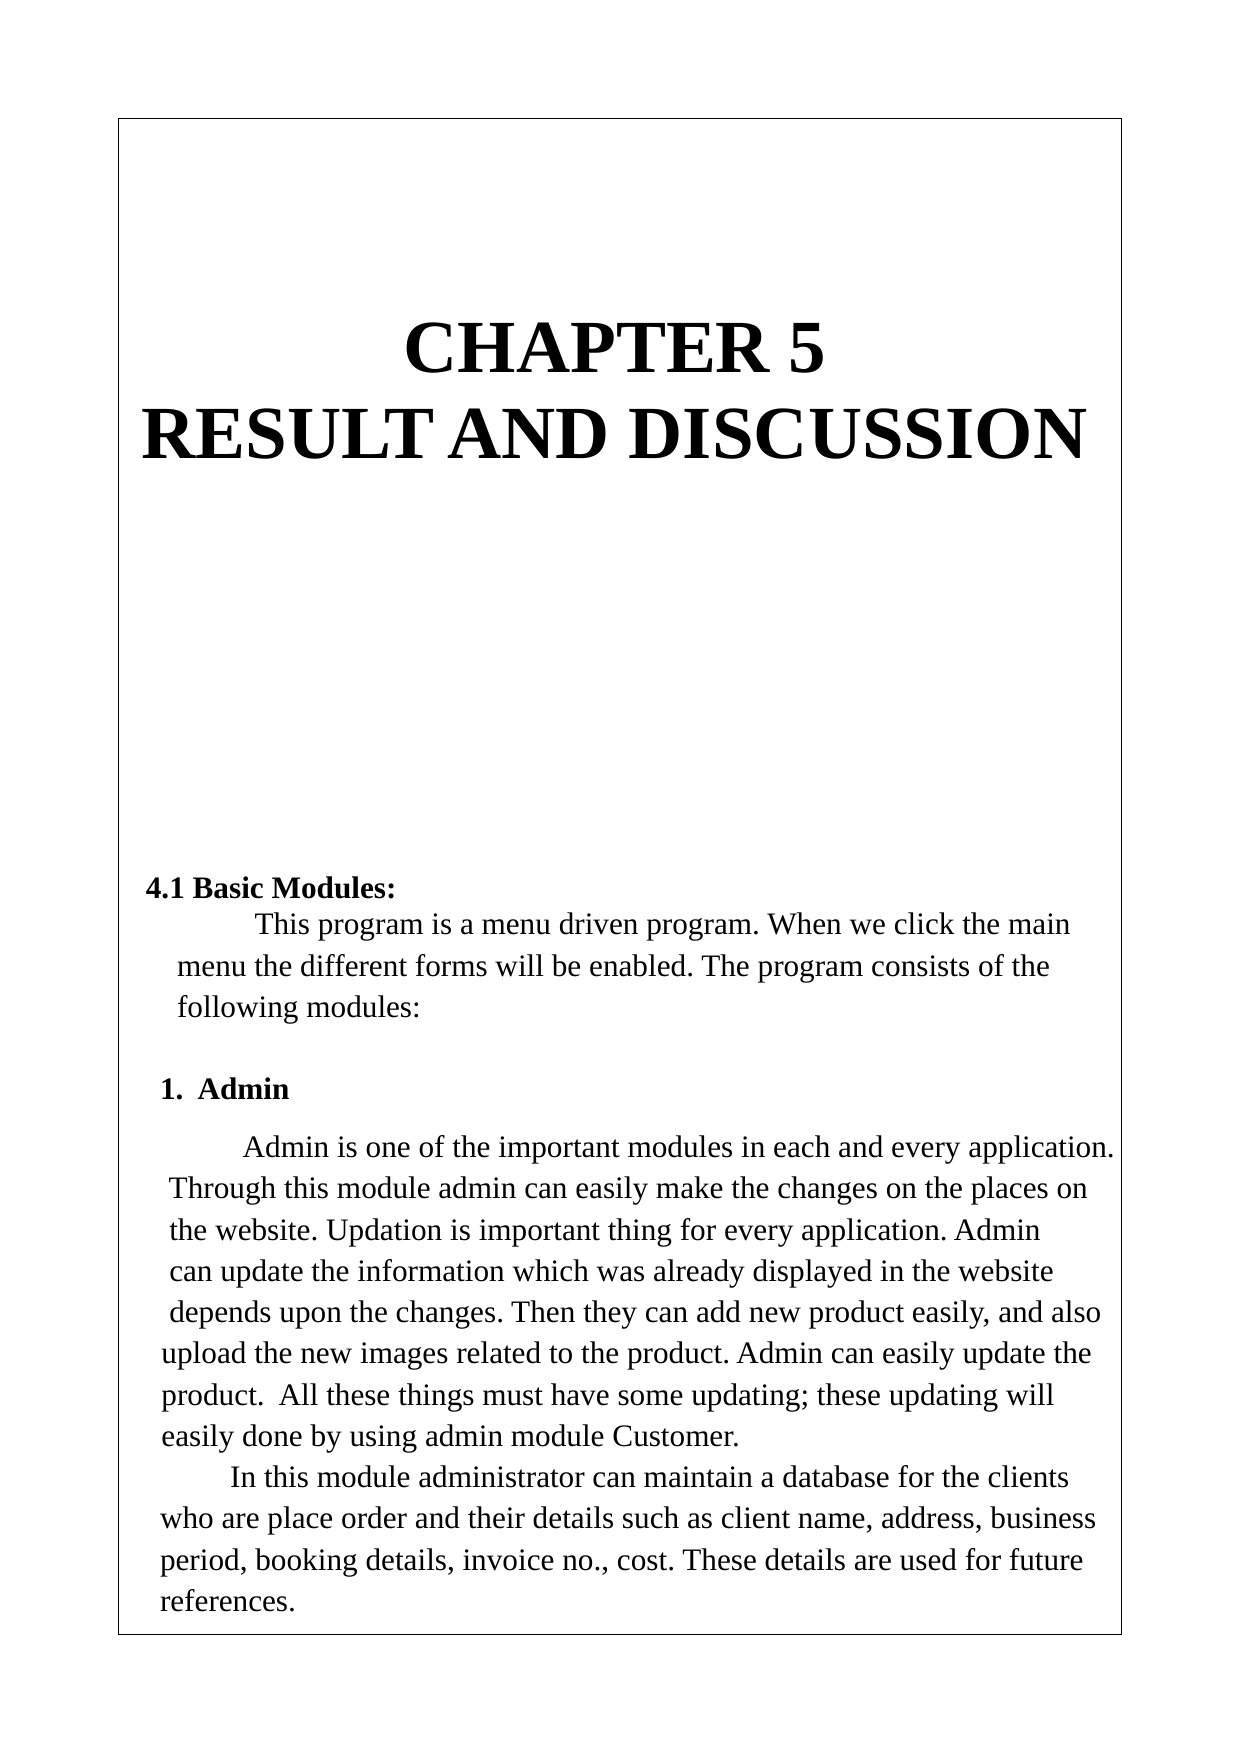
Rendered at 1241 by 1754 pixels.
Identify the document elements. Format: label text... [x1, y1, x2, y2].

text who are place order and their details such as client name, address, business [122, 1500, 1118, 1536]
text easily done by using admin module Customer. [122, 1417, 1118, 1453]
text references. [122, 1582, 1118, 1618]
text CHAPTER 5 [122, 302, 1118, 388]
text menu the different forms will be enabled. The program consists of the [122, 947, 1118, 983]
text RESULT AND DISCUSSION [122, 388, 1118, 474]
text period, booking details, invoice no., cost. These details are used for future [122, 1541, 1118, 1577]
text Through this module admin can easily make the changes on the places on [122, 1170, 1118, 1206]
text following modules: [122, 988, 1118, 1024]
text Admin is one of the important modules in each and every application. [122, 1128, 1118, 1164]
list Admin [160, 1071, 1118, 1107]
text depends upon the changes. Then they can add new product easily, and also [122, 1293, 1118, 1329]
text 4.1 Basic Modules: [122, 870, 1118, 906]
text In this module administrator can maintain a database for the clients [122, 1458, 1118, 1494]
text This program is a menu driven program. When we click the main [122, 906, 1118, 942]
text product. All these things must have some updating; these updating will [122, 1376, 1118, 1412]
text can update the information which was already displayed in the website [122, 1252, 1118, 1288]
text upload the new images related to the product. Admin can easily update the [122, 1335, 1118, 1371]
text the website. Updation is important thing for every application. Admin [122, 1211, 1118, 1247]
